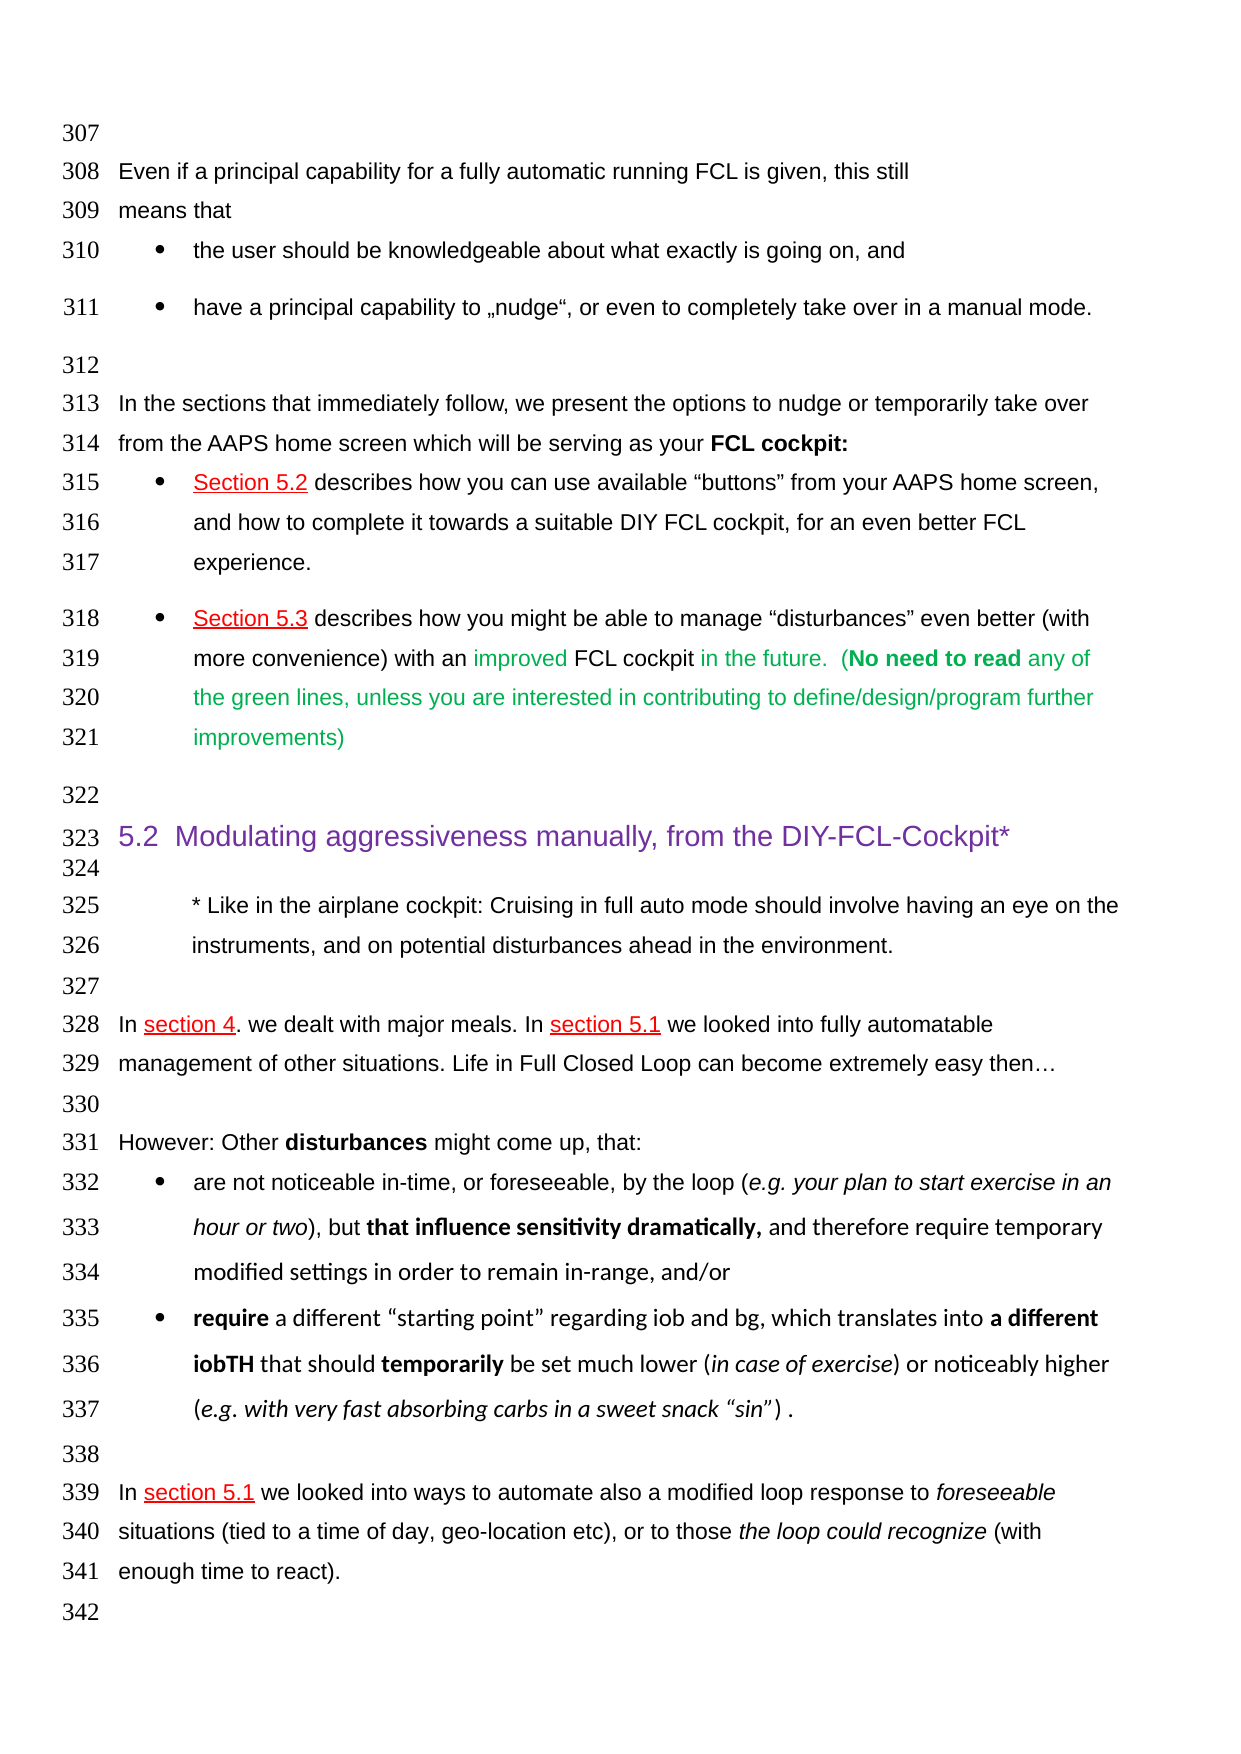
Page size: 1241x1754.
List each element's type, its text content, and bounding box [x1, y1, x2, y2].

list have a principal capability to „nudge“, or even to completely take over in a manual mode. [156, 293, 1122, 320]
list Section 5.3 describes how you might be able to manage “disturbances” even better (with more convenience) with an improved FCL cockpit in the future. (No need to read any of the green lines, unless you are interested in contributing to define/design/program further improvements) [156, 604, 1122, 750]
text * Like in the airplane cockpit: Cruising in full auto mode should involve having an eye on the instruments, and on potential disturbances ahead in the environment. [192, 892, 1122, 958]
list the user should be knowledgeable about what exactly is going on, and [156, 237, 1122, 263]
list require a different “starting point” regarding iob and bg, which translates into a different iobTH that should temporarily be set much lower (in case of exercise) or noticeably higher (e.g. with very fast absorbing carbs in a sweet snack “sin”) . [156, 1302, 1122, 1424]
text means that [118, 197, 1122, 223]
list Section 5.2 describes how you can use available “buttons” from your AAPS home screen, and how to complete it towards a suitable DIY FCL cockpit, for an even better FCL experience. [156, 469, 1122, 575]
text In section 5.1 we looked into ways to automate also a modified loop response to foreseeable situations (tied to a time of day, geo-location etc), or to those the loop could recognize (with enough time to react). [118, 1479, 1122, 1584]
text Even if a principal capability for a fully automatic running FCL is given, this still [118, 158, 1122, 184]
text In the sections that immediately follow, we present the options to nudge or temporarily take over from the AAPS home screen which will be serving as your FCL cockpit: [118, 390, 1122, 456]
text 5.2 Modulating aggressiveness manually, from the DIY-FCL-Cockpit* [118, 819, 1122, 853]
list are not noticeable in-time, or foreseeable, by the loop (e.g. your plan to start exercise in an hour or two), but that influence sensitivity dramatically, and therefore require temporary modified settings in order to remain in-range, and/or [156, 1168, 1122, 1287]
text However: Other disturbances might come up, that: [118, 1129, 1122, 1155]
text In section 4. we dealt with major meals. In section 5.1 we looked into fully automatable management of other situations. Life in Full Closed Loop can become extremely easy then… [118, 1011, 1122, 1076]
